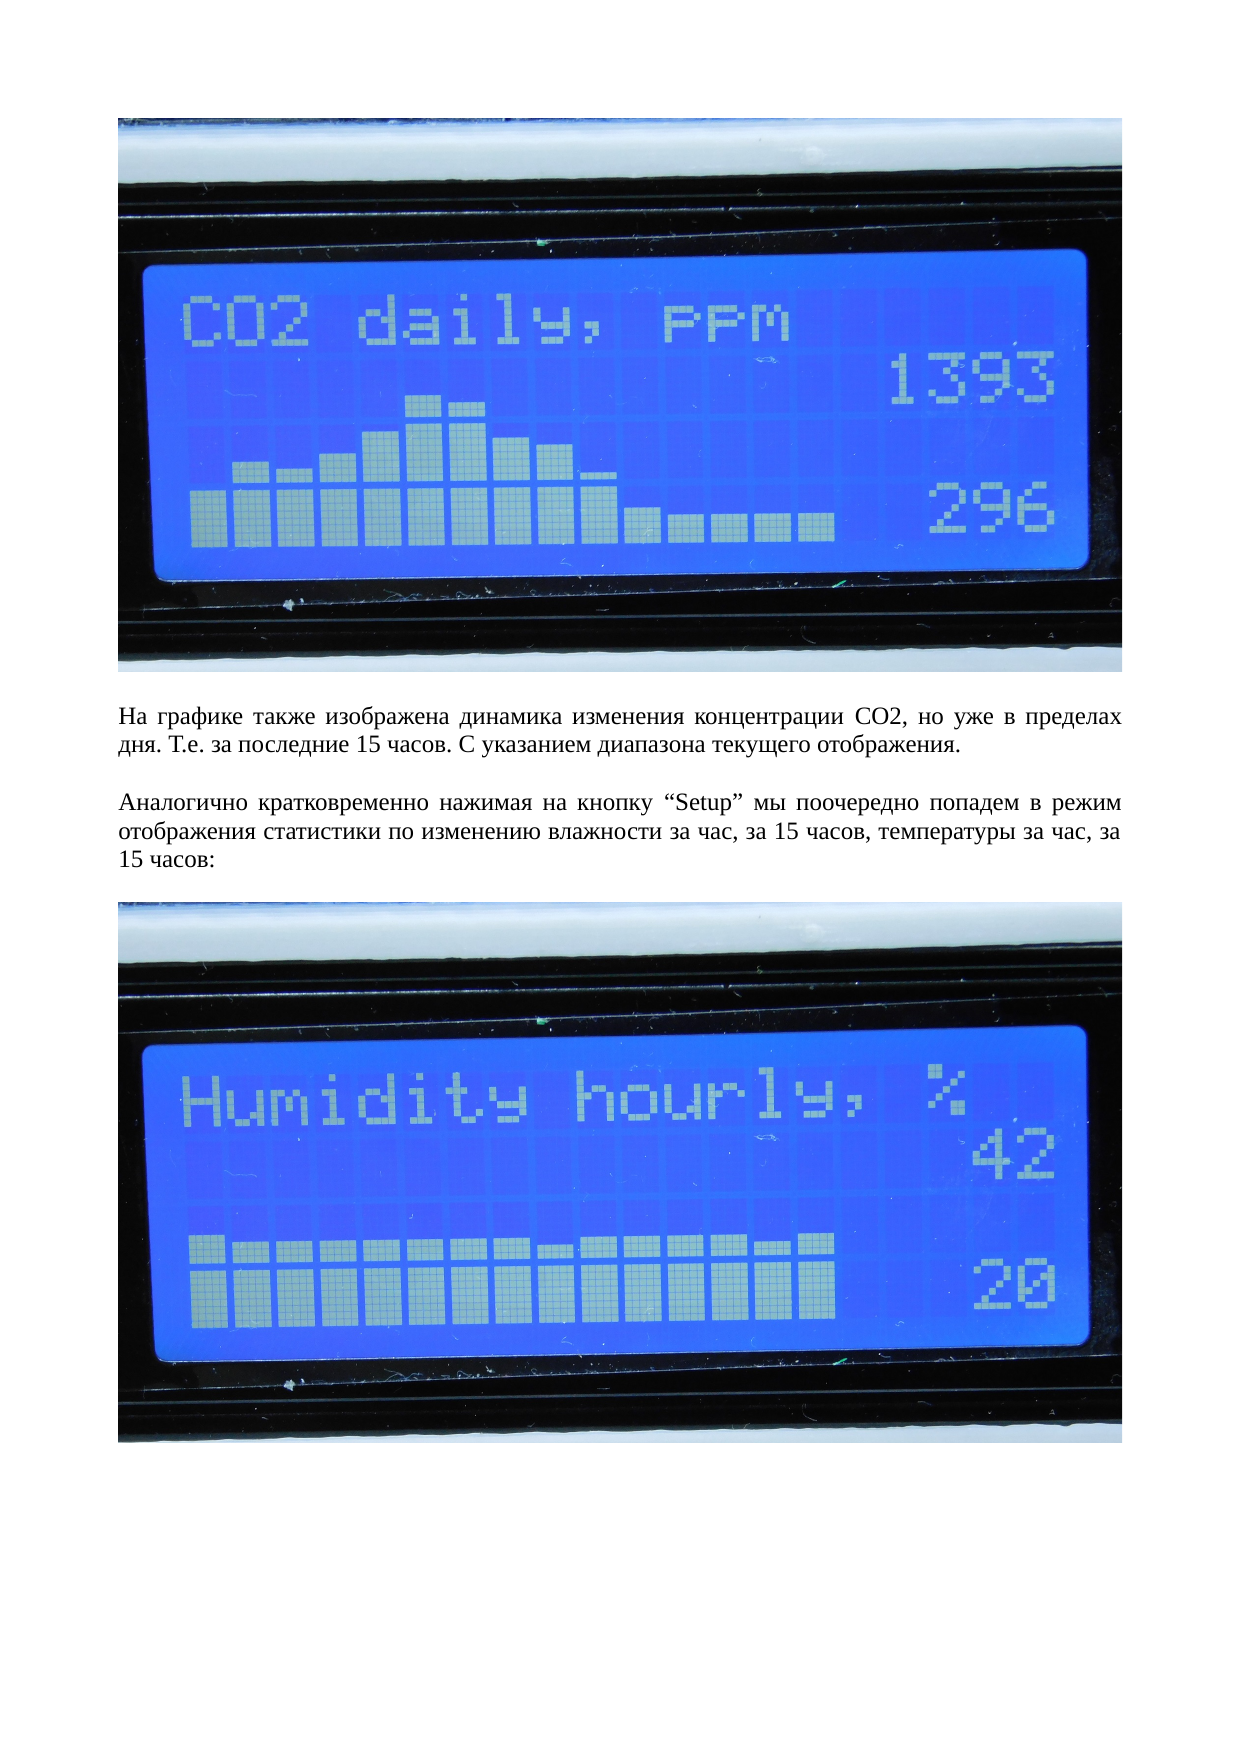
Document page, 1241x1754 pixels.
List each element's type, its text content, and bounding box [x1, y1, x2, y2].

picture [118, 902, 1123, 1443]
text На графике также изображена динамика изменения концентрации CO2, но уже в пределах дня. Т.е. за последние 15 часов. С указанием диапазона текущего отображения. [118, 701, 1122, 758]
picture [118, 118, 1123, 672]
text Аналогично кратковременно нажимая на кнопку “Setup” мы поочередно попадем в режим отображения статистики по изменению влажности за час, за 15 часов, температуры за час, за 15 часов: [118, 787, 1122, 873]
